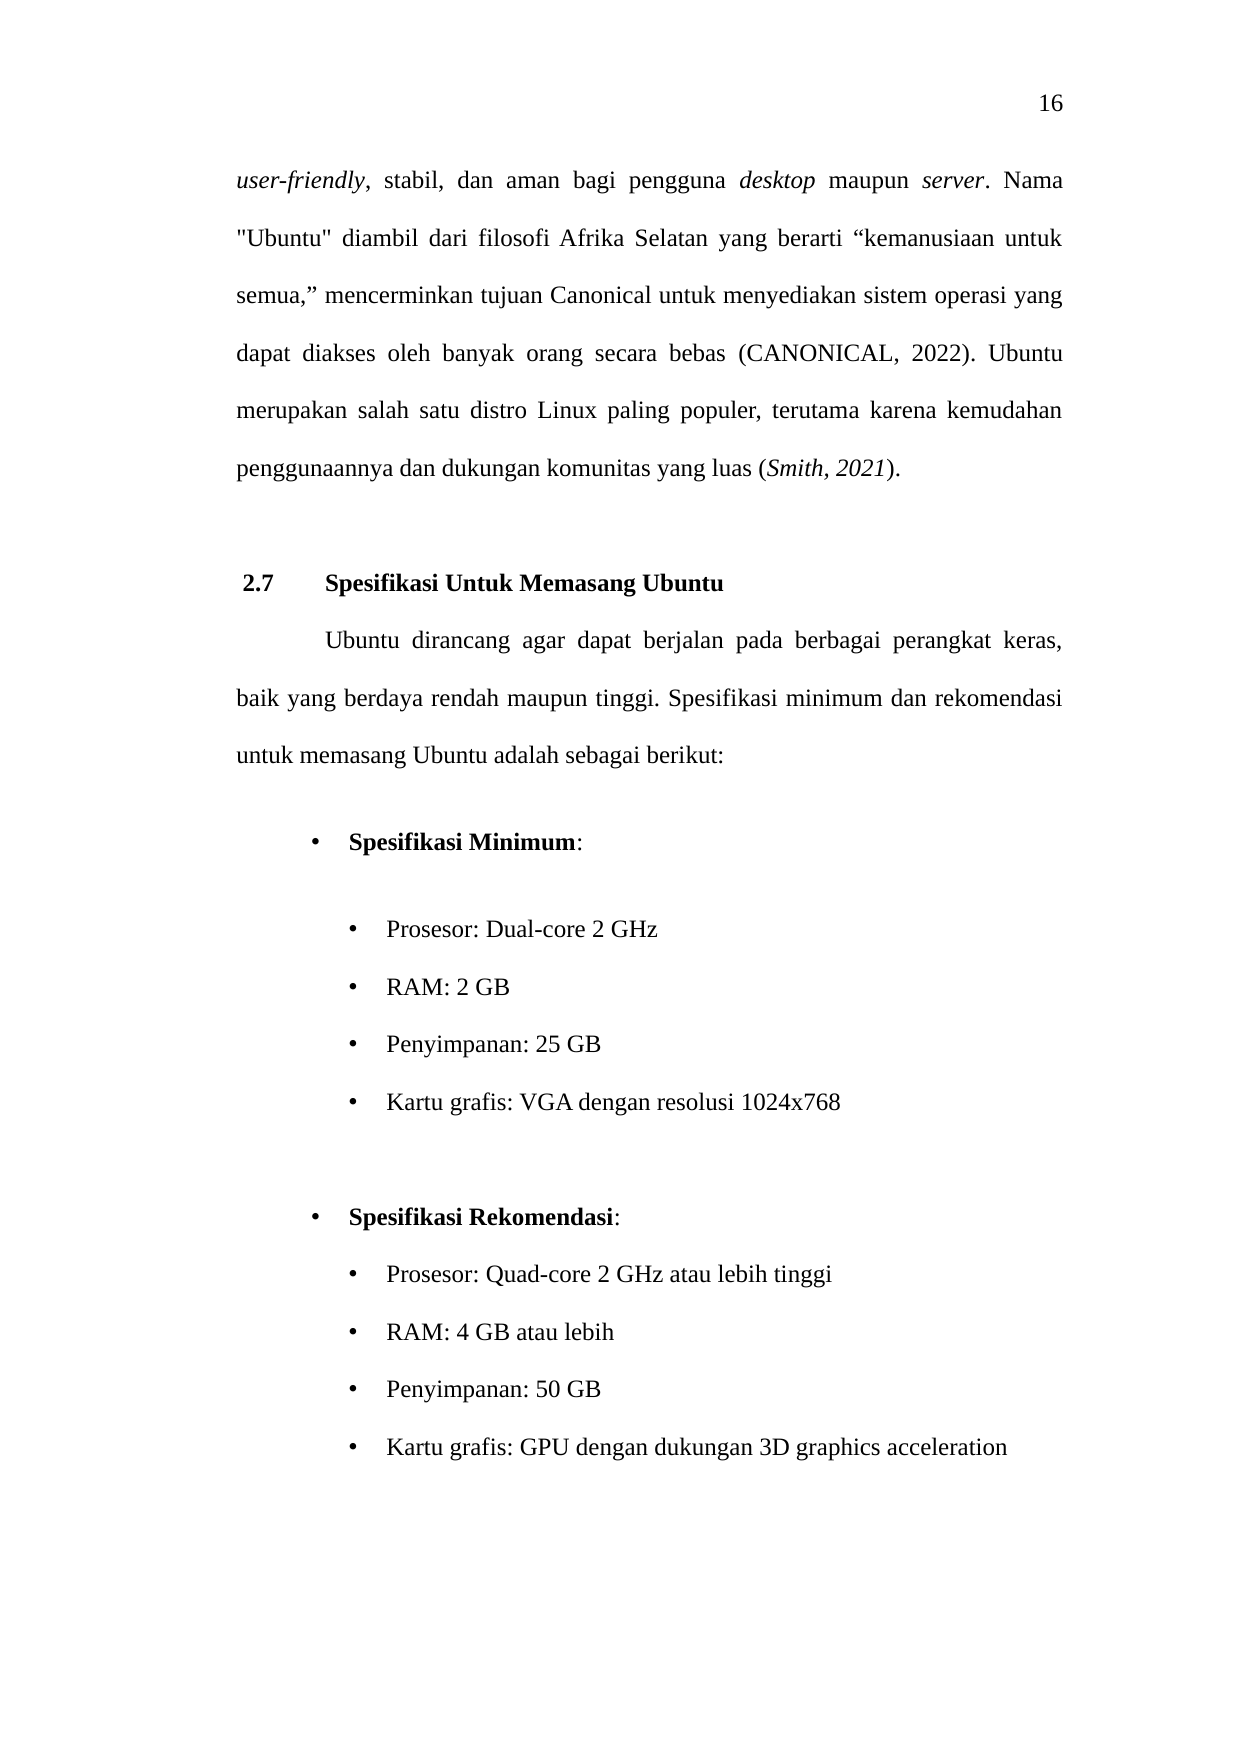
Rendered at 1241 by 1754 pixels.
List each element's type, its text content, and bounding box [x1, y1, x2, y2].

list Prosesor: Dual-core 2 GHz [349, 914, 1063, 943]
list Kartu grafis: VGA dengan resolusi 1024x768 [349, 1087, 1063, 1116]
list Spesifikasi Rekomendasi: [311, 1202, 1063, 1231]
text Ubuntu dirancang agar dapat berjalan pada berbagai perangkat keras, baik yang berdaya rendah maupun tinggi. Spesifikasi minimum dan rekomendasi untuk memasang Ubuntu adalah sebagai berikut: [236, 625, 1063, 769]
subtitle Spesifikasi untuk Memasang Ubuntu [236, 568, 1063, 597]
list Prosesor: Quad-core 2 GHz atau lebih tinggi [349, 1259, 1063, 1288]
list RAM: 2 GB [349, 972, 1063, 1001]
list Kartu grafis: GPU dengan dukungan 3D graphics acceleration [349, 1432, 1063, 1461]
list RAM: 4 GB atau lebih [349, 1317, 1063, 1346]
list Penyimpanan: 25 GB [349, 1029, 1063, 1058]
text user-friendly, stabil, dan aman bagi pengguna desktop maupun server. Nama "Ubuntu" diambil dari filosofi Afrika Selatan yang berarti “kemanusiaan untuk semua,” mencerminkan tujuan Canonical untuk menyediakan sistem operasi yang dapat diakses oleh banyak orang secara bebas (CANONICAL, 2022)⁠. Ubuntu merupakan salah satu distro Linux paling populer, terutama karena kemudahan penggunaannya dan dukungan komunitas yang luas (Smith, 2021). [236, 165, 1063, 482]
list Spesifikasi Minimum: [311, 827, 1063, 856]
list Penyimpanan: 50 GB [349, 1374, 1063, 1403]
